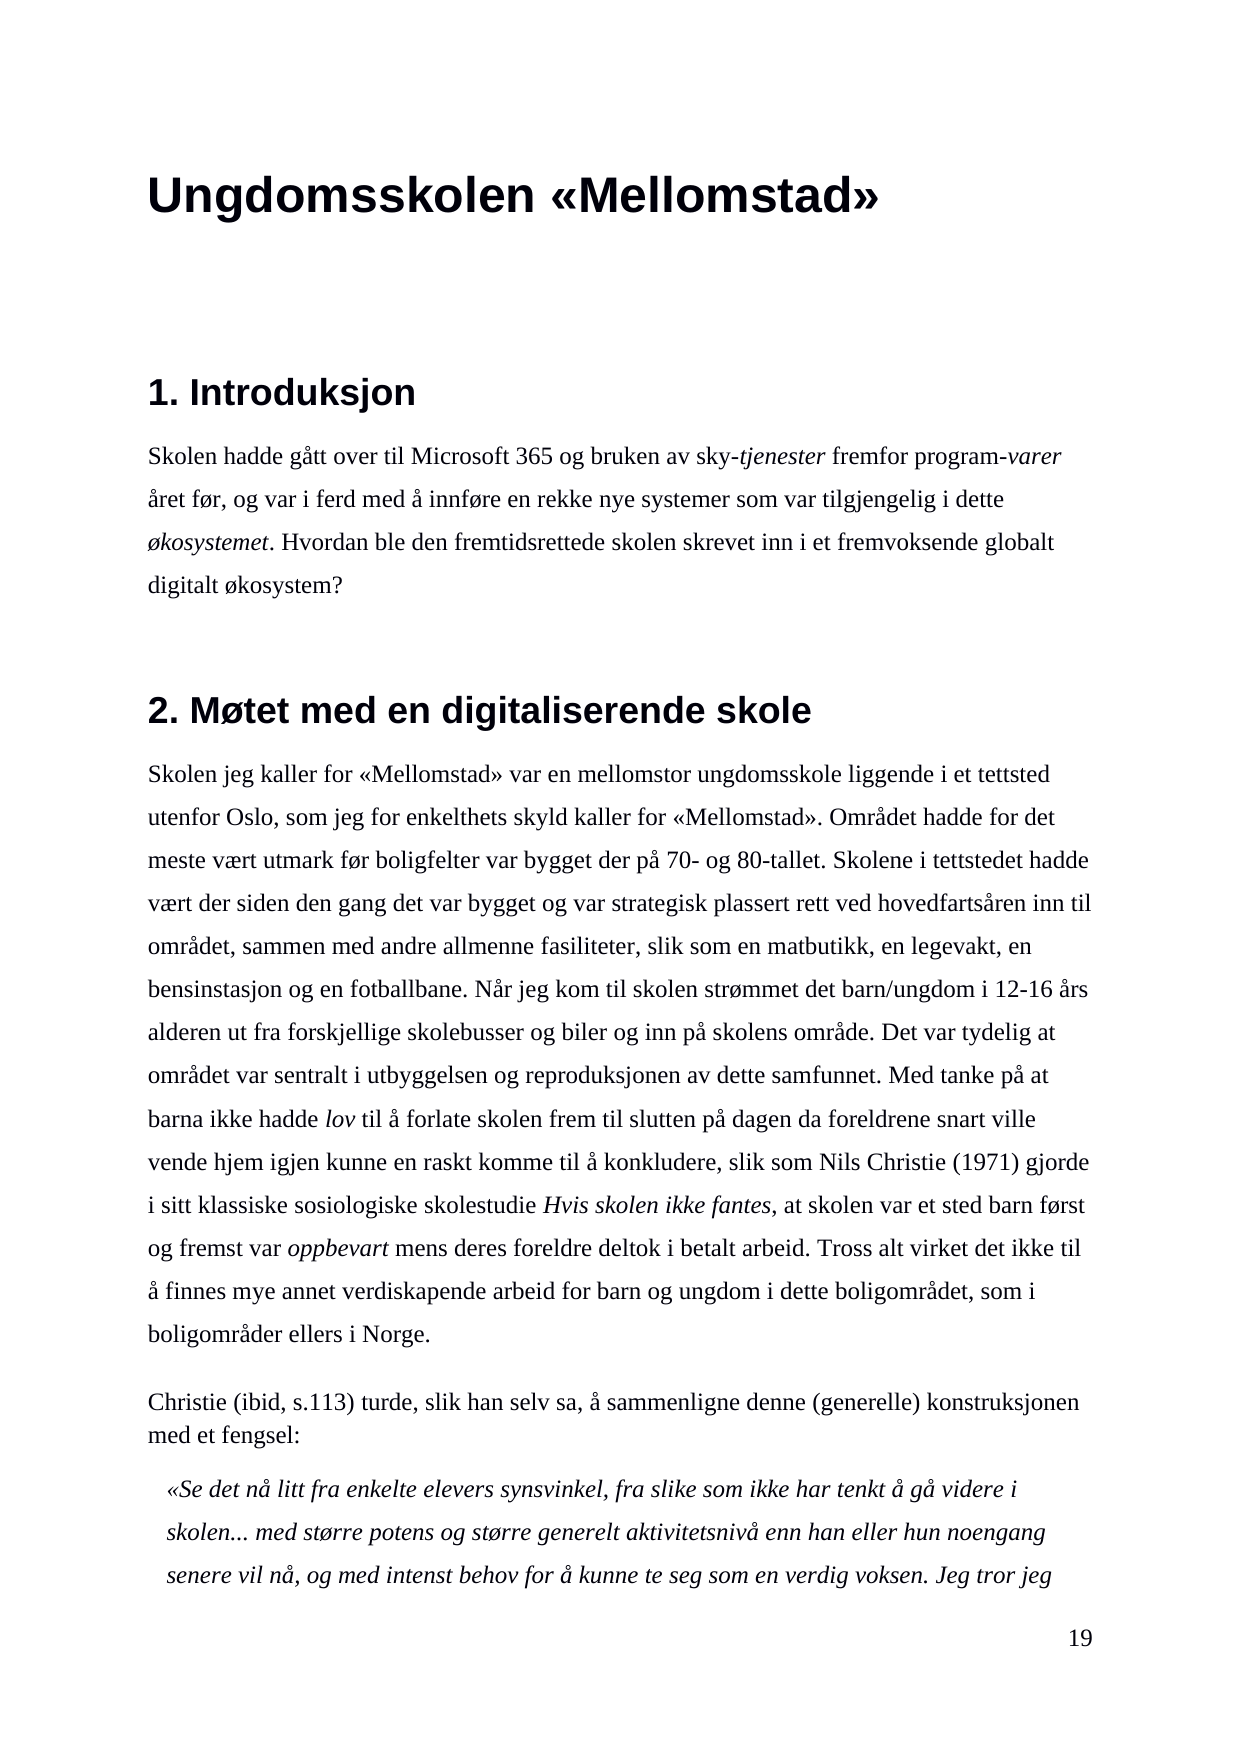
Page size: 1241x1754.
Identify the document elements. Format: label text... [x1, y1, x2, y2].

subtitle 1. Introduksjon [148, 370, 1092, 413]
subtitle 2. Møtet med en digitaliserende skole [148, 688, 1092, 731]
text Skolen jeg kaller for «Mellomstad» var en mellomstor ungdomsskole liggende i et tettsted utenfor Oslo, som jeg for enkelthets skyld kaller for «Mellomstad». Området hadde for det meste vært utmark før boligfelter var bygget der på 70- og 80-tallet. Skolene i tettstedet hadde vært der siden den gang det var bygget og var strategisk plassert rett ved hovedfartsåren inn til området, sammen med andre allmenne fasiliteter, slik som en matbutikk, en legevakt, en bensinstasjon og en fotballbane. Når jeg kom til skolen strømmet det barn/ungdom i 12-16 års alderen ut fra forskjellige skolebusser og biler og inn på skolens område. Det var tydelig at området var sentralt i utbyggelsen og reproduksjonen av dette samfunnet. Med tanke på at barna ikke hadde lov til å forlate skolen frem til slutten på dagen da foreldrene snart ville vende hjem igjen kunne en raskt komme til å konkludere, slik som Nils Christie (1971) gjorde i sitt klassiske sosiologiske skolestudie Hvis skolen ikke fantes, at skolen var et sted barn først og fremst var oppbevart mens deres foreldre deltok i betalt arbeid. Tross alt virket det ikke til å finnes mye annet verdiskapende arbeid for barn og ungdom i dette boligområdet, som i boligområder ellers i Norge. [148, 759, 1092, 1348]
subtitle Ungdomsskolen «Mellomstad» [148, 165, 1092, 223]
text «Se det nå litt fra enkelte elevers synsvinkel, fra slike som ikke har tenkt å gå videre i skolen... med større potens og større generelt aktivitetsnivå enn han eller hun noengang senere vil nå, og med intenst behov for å kunne te seg som en verdig voksen. Jeg tror jeg [166, 1474, 1074, 1589]
text Skolen hadde gått over til Microsoft 365 og bruken av sky-tjenester fremfor program-varer året før, og var i ferd med å innføre en rekke nye systemer som var tilgjengelig i dette økosystemet. Hvordan ble den fremtidsrettede skolen skrevet inn i et fremvoksende globalt digitalt økosystem? [148, 441, 1092, 599]
text Christie (ibid, s.113) turde, slik han selv sa, å sammenligne denne (generelle) konstruksjonen med et fengsel: [148, 1387, 1092, 1449]
